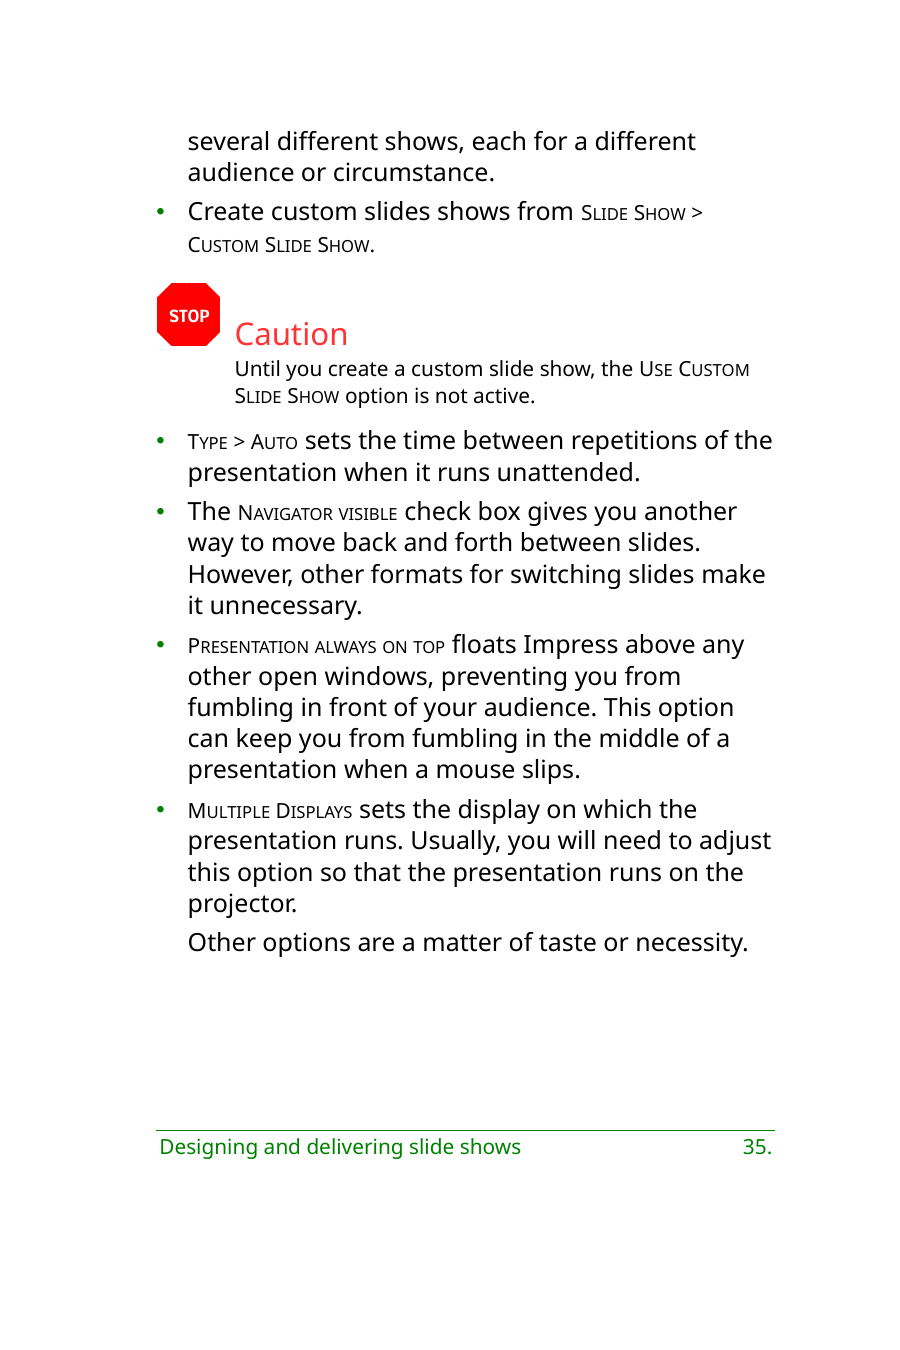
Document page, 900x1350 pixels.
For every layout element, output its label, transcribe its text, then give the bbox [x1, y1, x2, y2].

list Presentation always on top floats Impress above any other open windows, preventing you from fumbling in front of your audience. This option can keep you from fumbling in the middle of a presentation when a mouse slips. [156, 629, 775, 785]
list Other options are a matter of taste or necessity. [156, 927, 775, 958]
list Type > Auto sets the time between repetitions of the presentation when it runs unattended. [156, 425, 775, 487]
list The Navigator visible check box gives you another way to move back and forth between slides. However, other formats for switching slides make it unnecessary. [156, 496, 775, 621]
list Multiple Displays sets the display on which the presentation runs. Usually, you will need to adjust this option so that the presentation runs on the projector. [156, 793, 775, 918]
list Caution [156, 282, 775, 355]
list Create custom slides shows from Slide Show > Custom Slide Show. [156, 196, 775, 258]
list several different shows, each for a different audience or circumstance. [156, 125, 775, 187]
text Until you create a custom slide show, the Use Custom Slide Show option is not active. [234, 355, 775, 409]
picture [157, 283, 220, 346]
